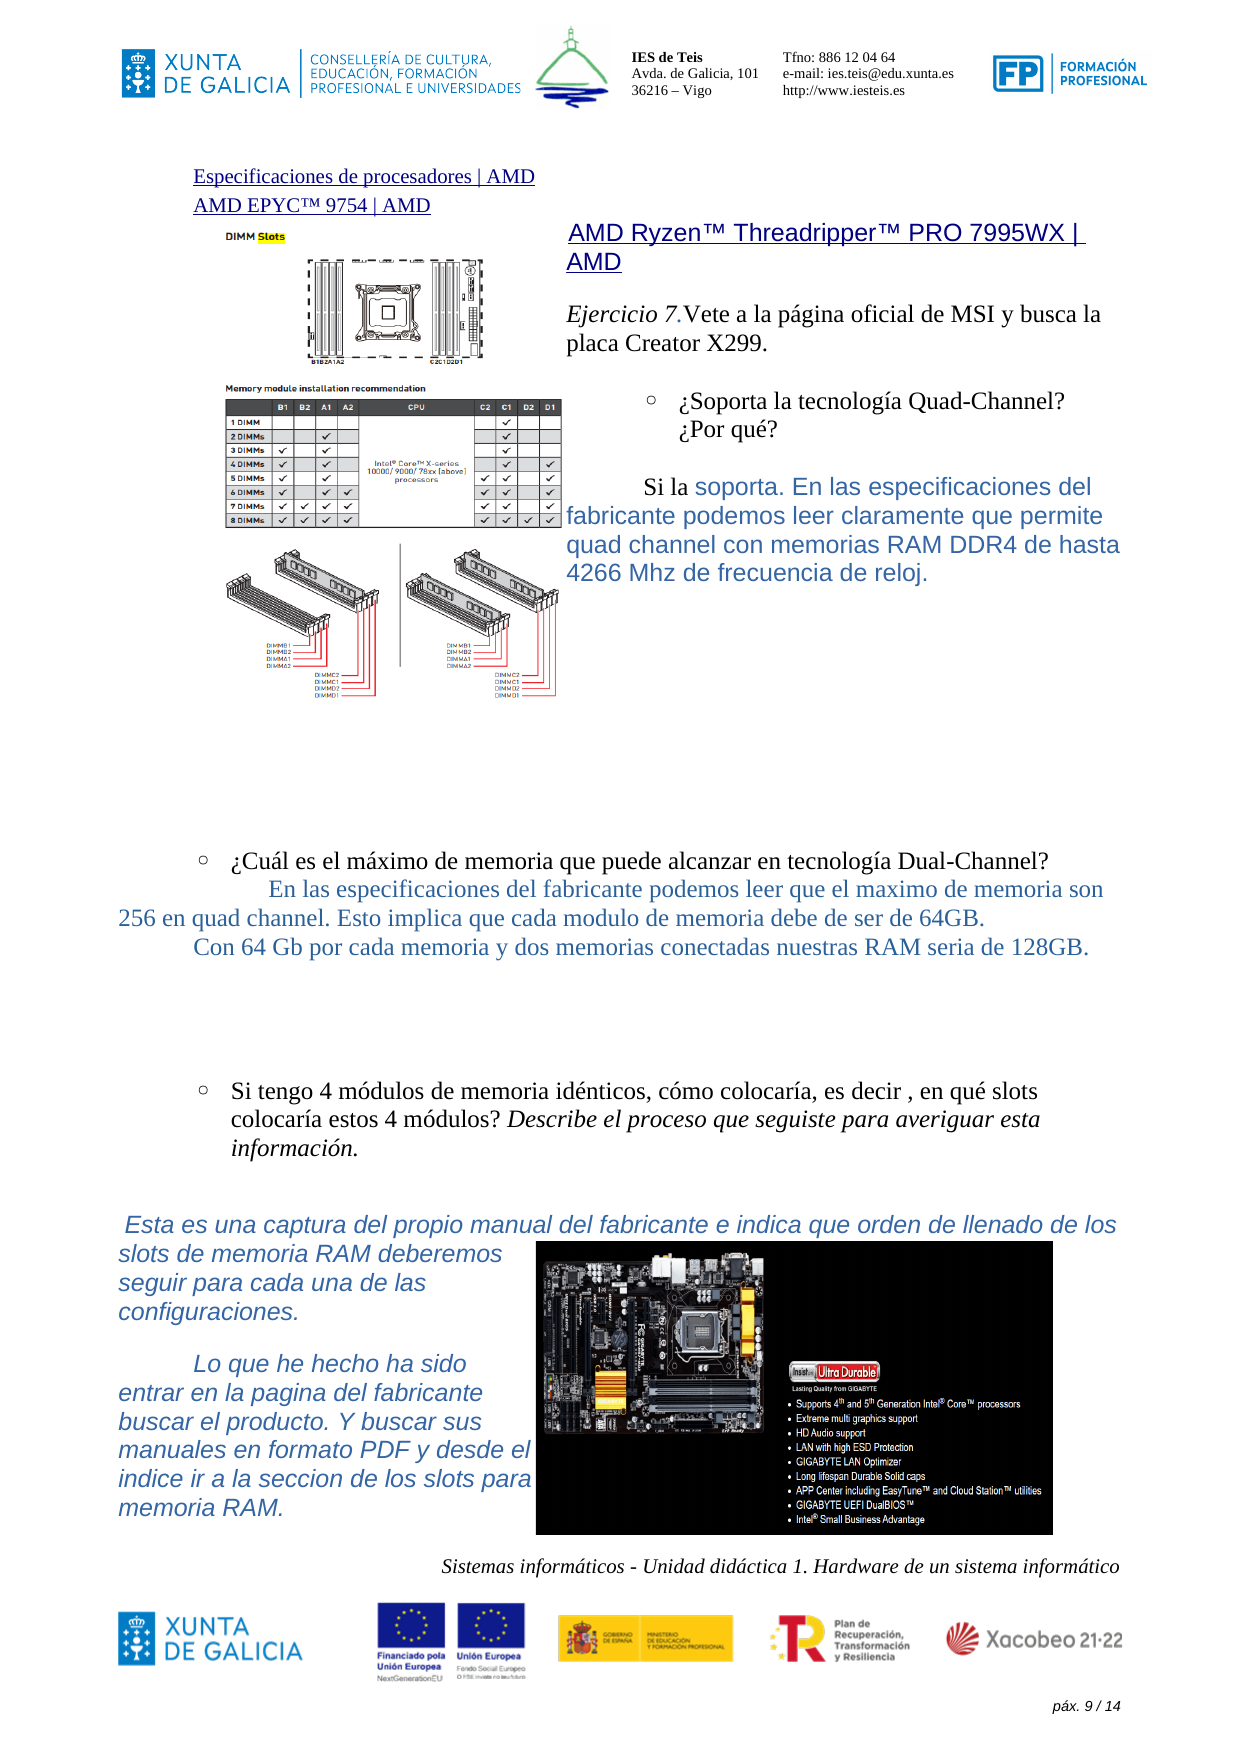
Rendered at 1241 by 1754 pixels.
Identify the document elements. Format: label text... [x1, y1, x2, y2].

text [118, 299, 218, 357]
text En las especificaciones del fabricante podemos leer que el maximo de memoria son 256 en quad channel. Esto implica que cada modulo de memoria debe de ser de 64GB. [118, 874, 1122, 932]
text Si la soporta. En las especificaciones del fabricante podemos leer claramente que permite quad channel con memorias RAM DDR4 de hasta 4266 Mhz de frecuencia de reloj. [567, 472, 1122, 587]
text [1053, 1349, 1122, 1522]
text [118, 472, 218, 587]
text Con 64 Gb por cada memoria y dos memorias conectadas nuestras RAM seria de 128GB. [118, 932, 1122, 961]
text Lo que he hecho ha sido entrar en la pagina del fabricante buscar el producto. Y buscar sus manuales en formato PDF y desde el indice ir a la seccion de los slots para memoria RAM. [118, 1349, 535, 1522]
list ¿Soporta la tecnología Quad-Channel? ¿Por qué? [567, 386, 1122, 443]
text Ejercicio 7.Vete a la página oficial de MSI y busca la placa Creator X299. [567, 299, 1122, 357]
text Especificaciones de procesadores | AMD [118, 160, 1122, 189]
text Esta es una captura del propio manual del fabricante e indica que orden de llenado de los slots de memoria RAM deberemos seguir para cada una de las configuraciones. [118, 1210, 1122, 1325]
picture [534, 25, 611, 110]
list Si tengo 4 módulos de memoria idénticos, cómo colocaría, es decir , en qué slots colocaría estos 4 módulos? Describe el proceso que seguiste para averiguar esta información. [193, 1076, 1122, 1162]
picture [118, 1592, 1123, 1688]
list [193, 386, 218, 443]
picture [121, 49, 521, 98]
text AMD EPYC™ 9754 | AMD [118, 189, 1122, 218]
picture [535, 1241, 1053, 1535]
picture [989, 50, 1153, 97]
list ¿Cuál es el máximo de memoria que puede alcanzar en tecnología Dual-Channel? [193, 846, 1122, 874]
text AMD Ryzen™ Threadripper™ PRO 7995WX | AMD [118, 218, 1122, 275]
picture [218, 229, 567, 701]
